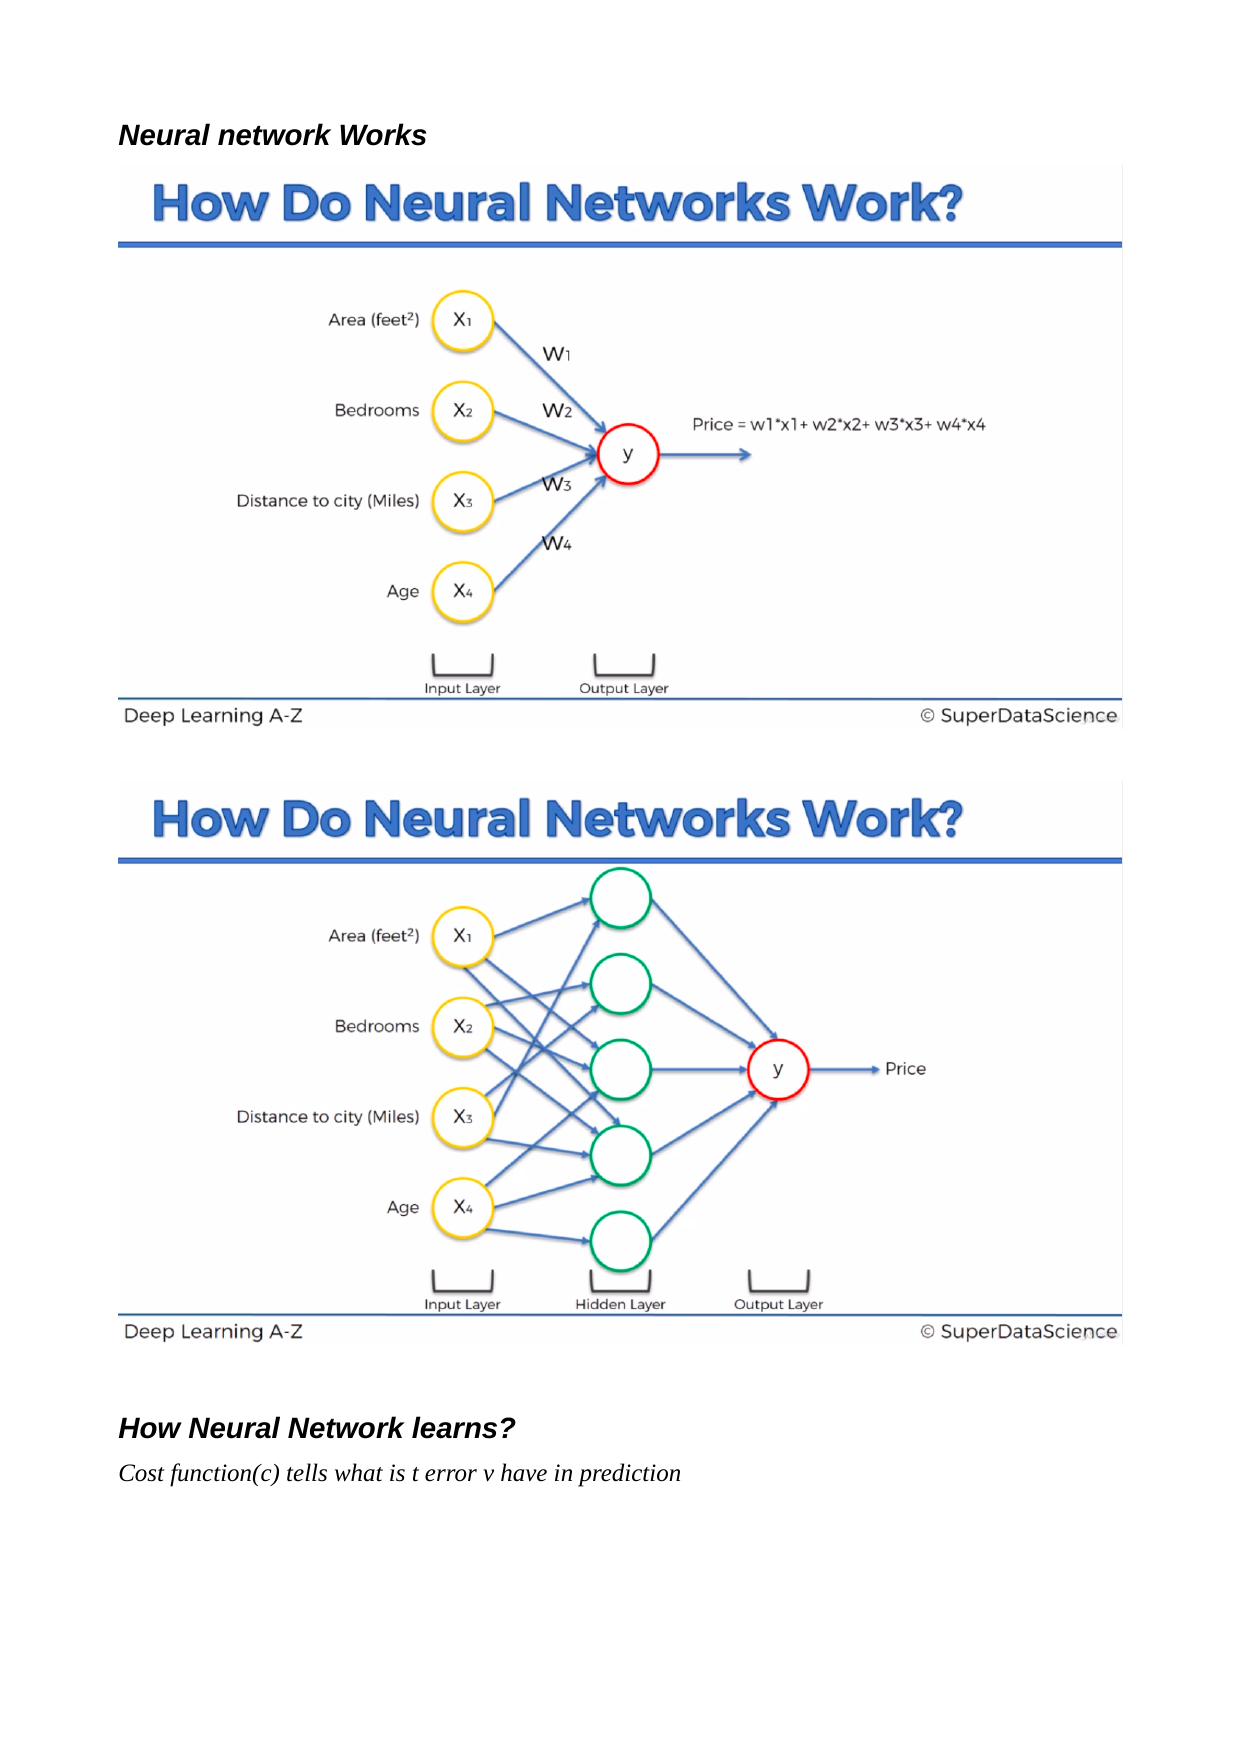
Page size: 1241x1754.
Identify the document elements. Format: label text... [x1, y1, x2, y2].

picture [118, 780, 1123, 1345]
subtitle How Neural Network learns? [118, 1411, 1122, 1445]
text Cost function(c) tells what is t error v have in prediction [118, 1458, 1122, 1486]
subtitle Neural network Works [118, 118, 1122, 152]
picture [118, 164, 1123, 729]
